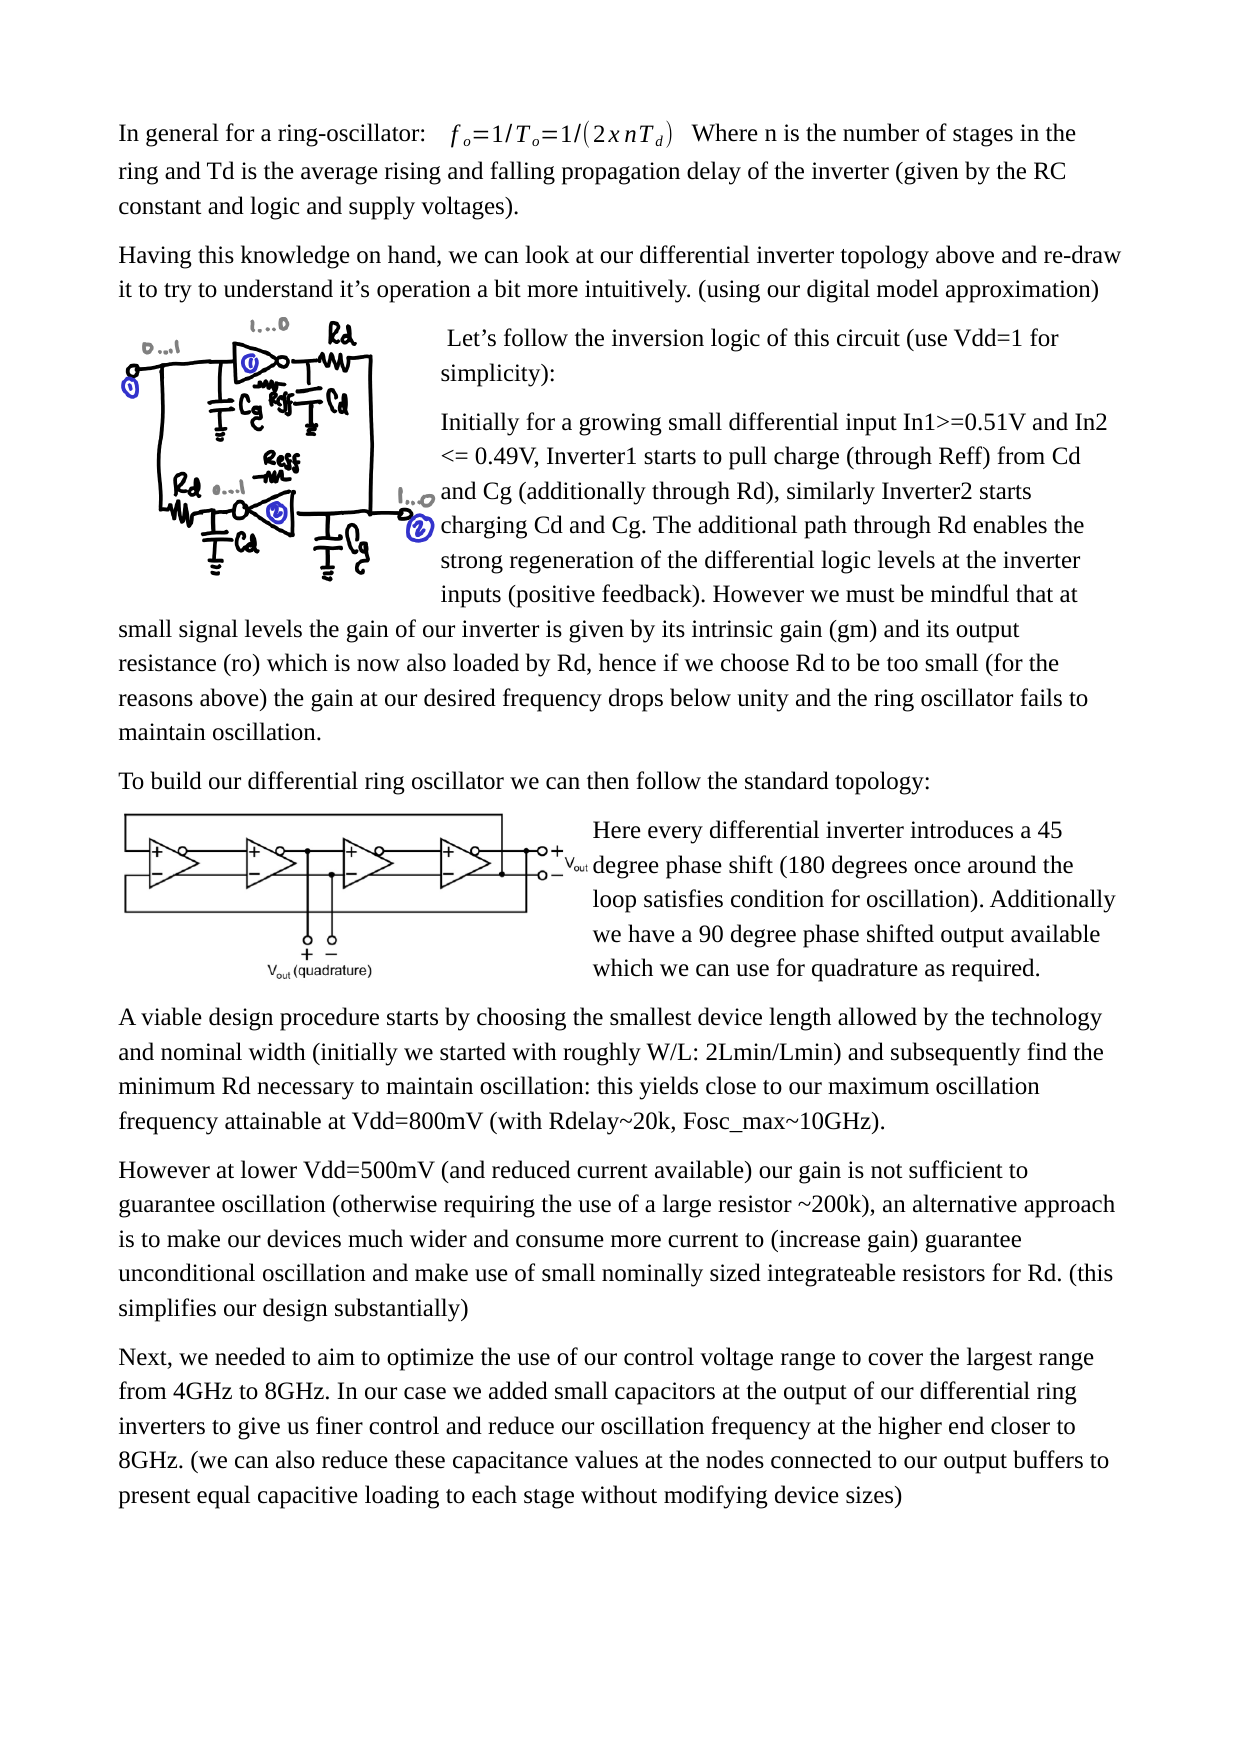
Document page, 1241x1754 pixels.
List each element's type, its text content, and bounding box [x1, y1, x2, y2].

text However at lower Vdd=500mV (and reduced current available) our gain is not sufficient to guarantee oscillation (otherwise requiring the use of a large resistor ~200k), an alternative approach is to make our devices much wider and consume more current to (increase gain) guarantee unconditional oscillation and make use of small nominally sized integrateable resistors for Rd. (this simplifies our design substantially) [118, 1155, 1122, 1321]
text Here every differential inverter introduces a 45 degree phase shift (180 degrees once around the loop satisfies condition for oscillation). Additionally we have a 90 degree phase shifted output available which we can use for quadrature as required. [118, 815, 1122, 982]
text Let’s follow the inversion logic of this circuit (use Vdd=1 for simplicity): [441, 323, 1122, 387]
text Next, we needed to aim to optimize the use of our control voltage range to cover the largest range from 4GHz to 8GHz. In our case we added small capacitors at the output of our differential ring inverters to give us finer control and reduce our oscillation frequency at the higher end closer to 8GHz. (we can also reduce these capacitance values at the nodes connected to our output buffers to present equal capacitive loading to each stage without modifying device sizes) [118, 1342, 1122, 1508]
text To build our differential ring oscillator we can then follow the standard topology: [118, 766, 1122, 795]
text A viable design procedure starts by choosing the smallest device length allowed by the technology and nominal width (initially we started with roughly W/L: 2Lmin/Lmin) and subsequently find the minimum Rd necessary to maintain oscillation: this yields close to our maximum oscillation frequency attainable at Vdd=800mV (with Rdelay~20k, Fosc_max~10GHz). [118, 1002, 1122, 1134]
text Having this knowledge on hand, we can look at our differential inverter topology above and re-draw it to try to understand it’s operation a bit more intuitively. (using our digital model approximation) [118, 240, 1122, 303]
picture [117, 317, 441, 588]
text In general for a ring-oscillator: Where n is the number of stages in the ring and Td is the average rising and falling propagation delay of the inverter (given by the RC constant and logic and supply voltages). [118, 118, 1122, 219]
picture [120, 807, 593, 981]
text Initially for a growing small differential input In1>=0.51V and In2 <= 0.49V, Inverter1 starts to pull charge (through Reff) from Cd and Cg (additionally through Rd), similarly Inverter2 starts charging Cd and Cg. The additional path through Rd enables the strong regeneration of the differential logic levels at the inverter inputs (positive feedback). However we must be mindful that at small signal levels the gain of our inverter is given by its intrinsic gain (gm) and its output resistance (ro) which is now also loaded by Rd, hence if we choose Rd to be too small (for the reasons above) the gain at our desired frequency drops below unity and the ring oscillator fails to maintain oscillation. [118, 407, 1122, 746]
